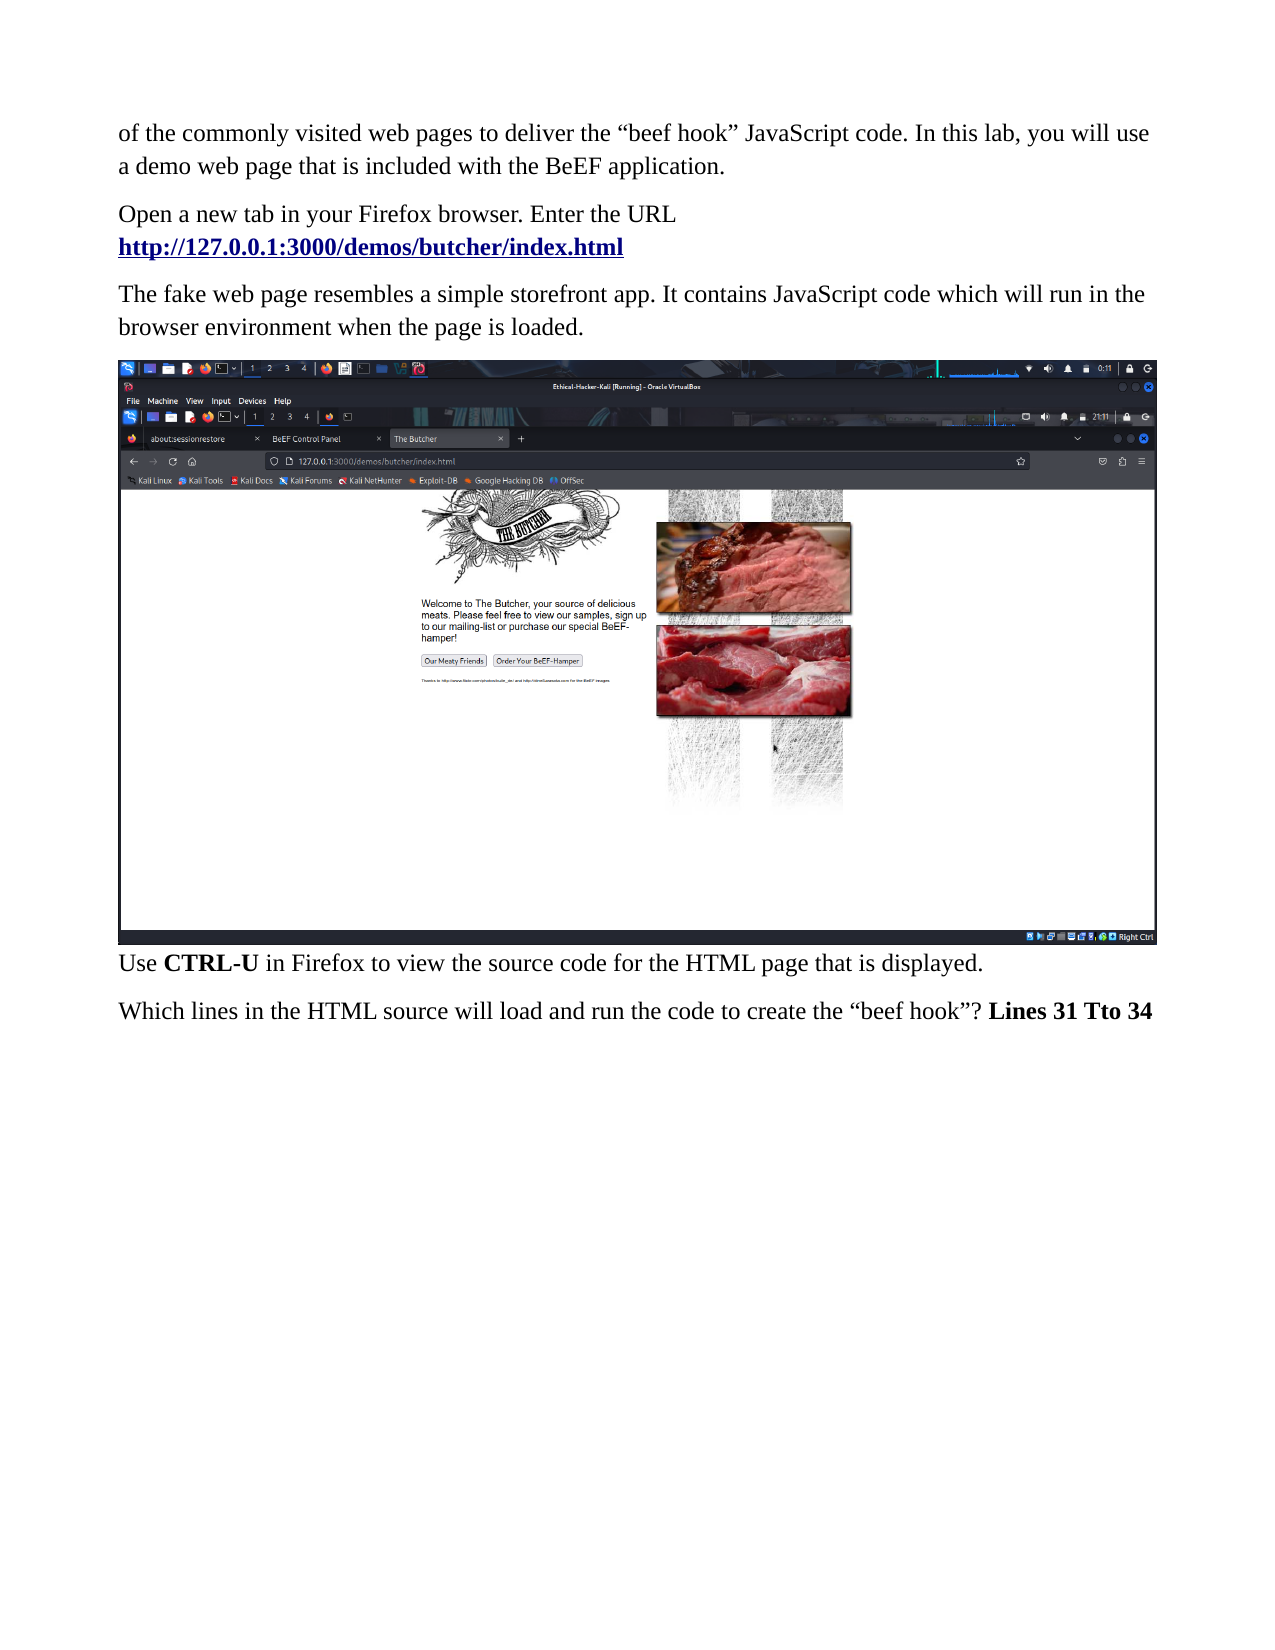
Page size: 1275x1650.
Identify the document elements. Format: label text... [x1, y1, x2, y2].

text Use CTRL-U in Firefox to view the source code for the HTML page that is displayed. [118, 945, 1157, 977]
text of the commonly visited web pages to deliver the “beef hook” JavaScript code. In this lab, you will use a demo web page that is included with the BeEF application. [118, 118, 1157, 180]
text Open a new tab in your Firefox browser. Enter the URL http://127.0.0.1:3000/demos/butcher/index.html [118, 199, 1157, 261]
text Which lines in the HTML source will load and run the code to create the “beef hook”? Lines 31 Tto 34 [118, 996, 1157, 1025]
text The fake web page resembles a simple storefront app. It contains JavaScript code which will run in the browser environment when the page is loaded. [118, 279, 1157, 341]
picture [118, 360, 1157, 945]
